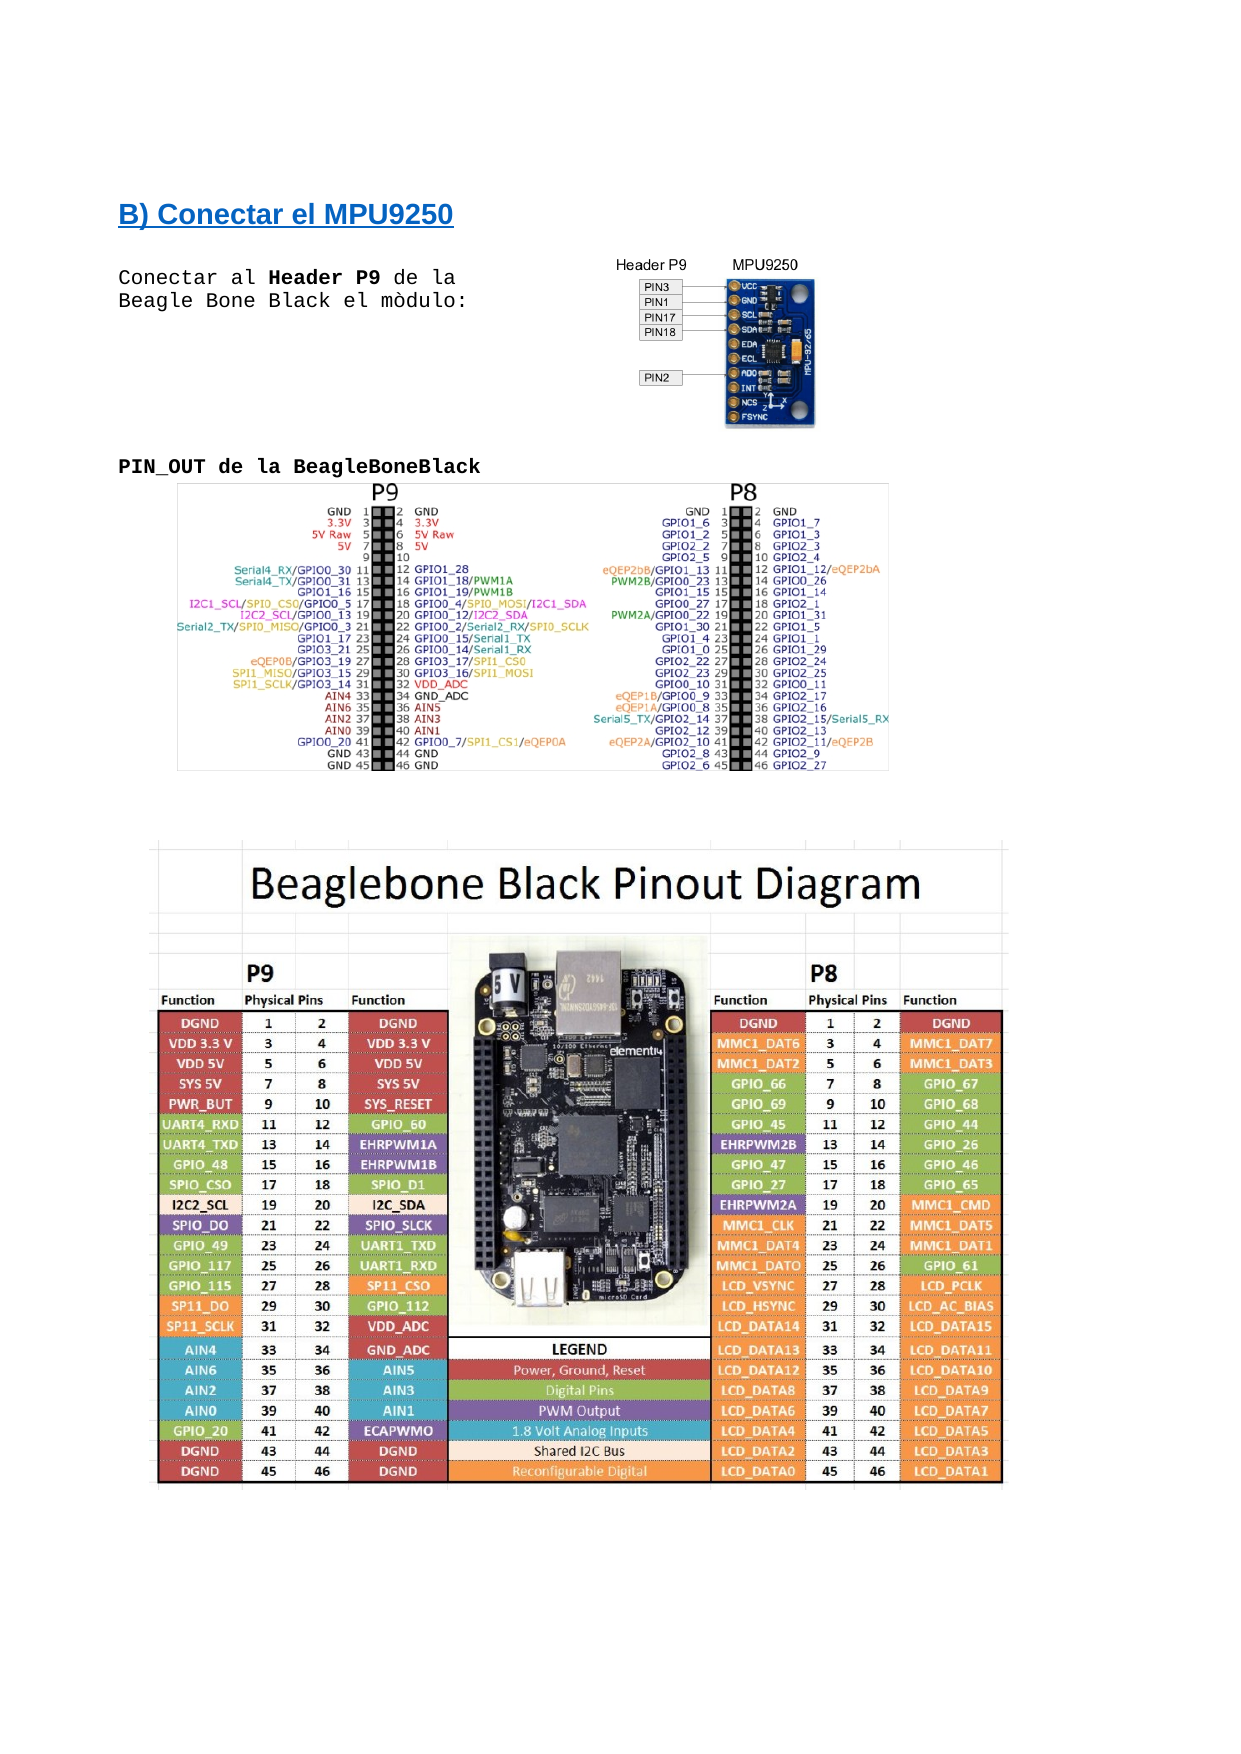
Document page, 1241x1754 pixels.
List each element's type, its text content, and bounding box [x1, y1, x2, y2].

picture [177, 483, 889, 771]
picture [596, 249, 822, 433]
text Conectar al Header P9 de la [118, 267, 596, 291]
picture [149, 840, 1009, 1490]
text [822, 291, 1122, 314]
text Beagle Bone Black el mòdulo: [118, 291, 596, 314]
subtitle B) Conectar el MPU9250 [118, 197, 1122, 231]
text [822, 267, 1122, 291]
text PIN_OUT de la BeagleBoneBlack [118, 456, 1122, 480]
